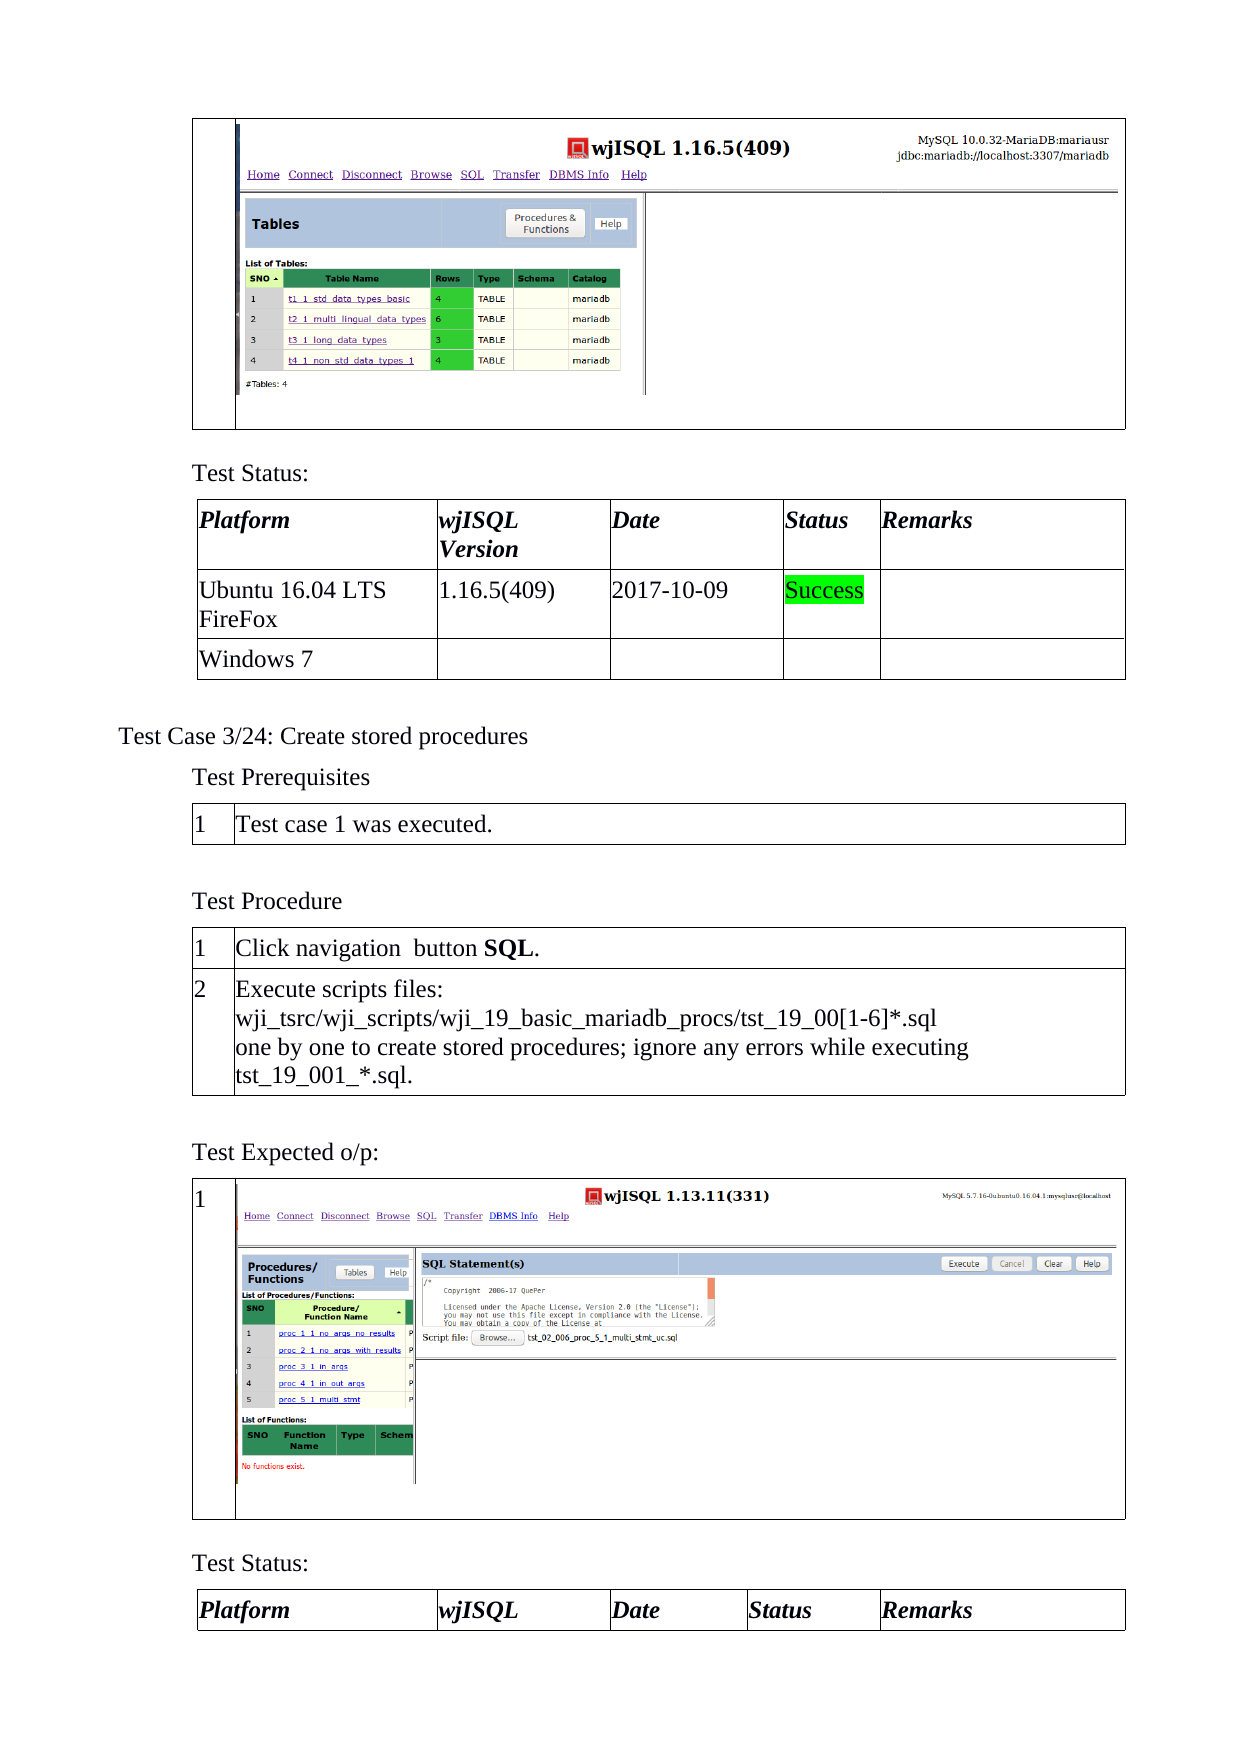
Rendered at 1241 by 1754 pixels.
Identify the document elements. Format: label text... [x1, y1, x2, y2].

table_header Click navigation button SQL. [235, 928, 1125, 968]
table_header wjISQL Version [438, 500, 610, 569]
table_header [236, 1179, 1125, 1518]
table_cell Success [784, 570, 880, 638]
table_cell 2 [193, 969, 234, 1095]
table_header Remarks [881, 500, 1125, 569]
table_cell Ubuntu 16.04 LTS FireFox [198, 570, 437, 638]
table_cell 2017-10-09 [611, 570, 783, 638]
table_header 1 [193, 1179, 235, 1518]
table_cell [784, 639, 880, 679]
table_cell [881, 569, 1125, 638]
table_cell 1.16.5(409) [438, 570, 610, 638]
text Test Prerequisites [118, 762, 1122, 791]
text Test Status: [118, 1548, 1122, 1577]
table_cell [611, 639, 783, 679]
table_header Test case 1 was executed. [235, 804, 1125, 844]
table_cell [438, 639, 610, 679]
table_header Remarks [881, 1590, 1125, 1630]
picture [236, 1184, 1117, 1484]
table_header [193, 119, 235, 429]
table_header [236, 119, 1125, 429]
table_header Platform [198, 1590, 437, 1630]
table_header 1 [193, 928, 234, 968]
table_cell Execute scripts files: wji_tsrc/wji_scripts/wji_19_basic_mariadb_procs/tst_19_00[1-6]*.sql one by one to create stored procedures; ignore any errors while executing tst_19_001_*.sql. [235, 969, 1125, 1095]
text Test Status: [118, 458, 1122, 487]
text Test Expected o/p: [118, 1137, 1122, 1165]
table_header Status [784, 500, 880, 569]
table_header wjISQL [438, 1590, 610, 1630]
table_cell [881, 638, 1125, 679]
table_header 1 [193, 804, 234, 844]
text Test Procedure [118, 886, 1122, 914]
text Test Case 3/24: Create stored procedures [118, 721, 1122, 749]
table_header Date [611, 500, 783, 569]
table_cell Windows 7 [198, 639, 437, 679]
table_header Platform [198, 500, 437, 569]
picture [236, 124, 1118, 395]
table_header Date [611, 1590, 747, 1630]
table_header Status [748, 1590, 880, 1630]
